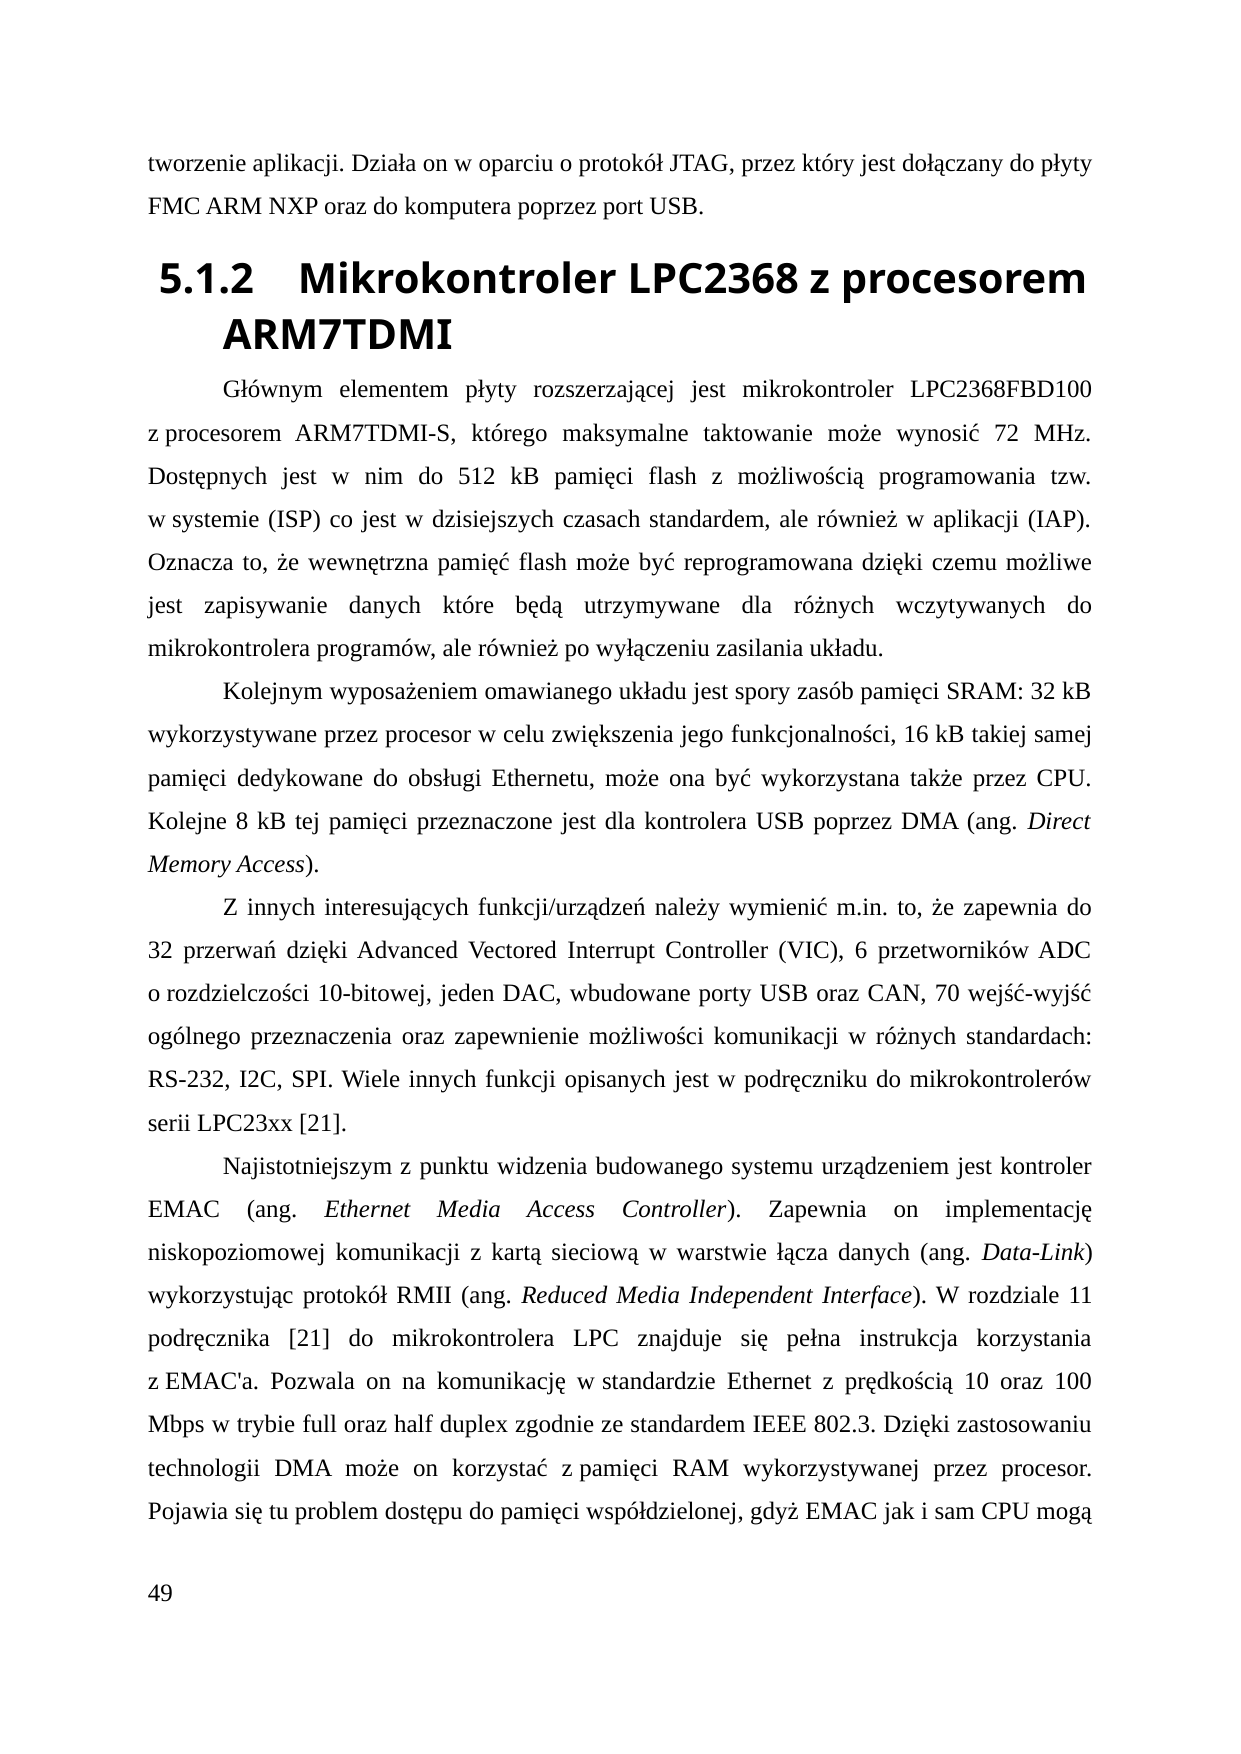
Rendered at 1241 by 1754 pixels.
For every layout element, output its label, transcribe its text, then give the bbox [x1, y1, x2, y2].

text Głównym elementem płyty rozszerzającej jest mikrokontroler LPC2368FBD100 z procesorem ARM7TDMI-S, którego maksymalne taktowanie może wynosić 72 MHz. Dostępnych jest w nim do 512 kB pamięci flash z możliwością programowania tzw. w systemie (ISP) co jest w dzisiejszych czasach standardem, ale również w aplikacji (IAP). Oznacza to, że wewnętrzna pamięć flash może być reprogramowana dzięki czemu możliwe jest zapisywanie danych które będą utrzymywane dla różnych wczytywanych do mikrokontrolera programów, ale również po wyłączeniu zasilania układu. [148, 374, 1093, 662]
text Kolejnym wyposażeniem omawianego układu jest spory zasób pamięci SRAM: 32 kB wykorzystywane przez procesor w celu zwiększenia jego funkcjonalności, 16 kB takiej samej pamięci dedykowane do obsługi Ethernetu, może ona być wykorzystana także przez CPU. Kolejne 8 kB tej pamięci przeznaczone jest dla kontrolera USB poprzez DMA (ang. Direct Memory Access). [148, 676, 1093, 878]
text Z innych interesujących funkcji/urządzeń należy wymienić m.in. to, że zapewnia do 32 przerwań dzięki Advanced Vectored Interrupt Controller (VIC), 6 przetworników ADC o rozdzielczości 10-bitowej, jeden DAC, wbudowane porty USB oraz CAN, 70 wejść-wyjść ogólnego przeznaczenia oraz zapewnienie możliwości komunikacji w różnych standardach: RS-232, I2C, SPI. Wiele innych funkcji opisanych jest w podręczniku do mikrokontrolerów serii LPC23xx [21]. [148, 892, 1093, 1136]
subtitle Mikrokontroler LPC2368 z procesorem ARM7TDMI [148, 248, 1093, 362]
text tworzenie aplikacji. Działa on w oparciu o protokół JTAG, przez który jest dołączany do płyty FMC ARM NXP oraz do komputera poprzez port USB. [148, 148, 1093, 219]
text Najistotniejszym z punktu widzenia budowanego systemu urządzeniem jest kontroler EMAC (ang. Ethernet Media Access Controller). Zapewnia on implementację niskopoziomowej komunikacji z kartą sieciową w warstwie łącza danych (ang. Data-Link) wykorzystując protokół RMII (ang. Reduced Media Independent Interface). W rozdziale 11 podręcznika [21] do mikrokontrolera LPC znajduje się pełna instrukcja korzystania z EMAC'a. Pozwala on na komunikację w standardzie Ethernet z prędkością 10 oraz 100 Mbps w trybie full oraz half duplex zgodnie ze standardem IEEE 802.3. Dzięki zastosowaniu technologii DMA może on korzystać z pamięci RAM wykorzystywanej przez procesor. Pojawia się tu problem dostępu do pamięci współdzielonej, gdyż EMAC jak i sam CPU mogą [148, 1151, 1093, 1524]
